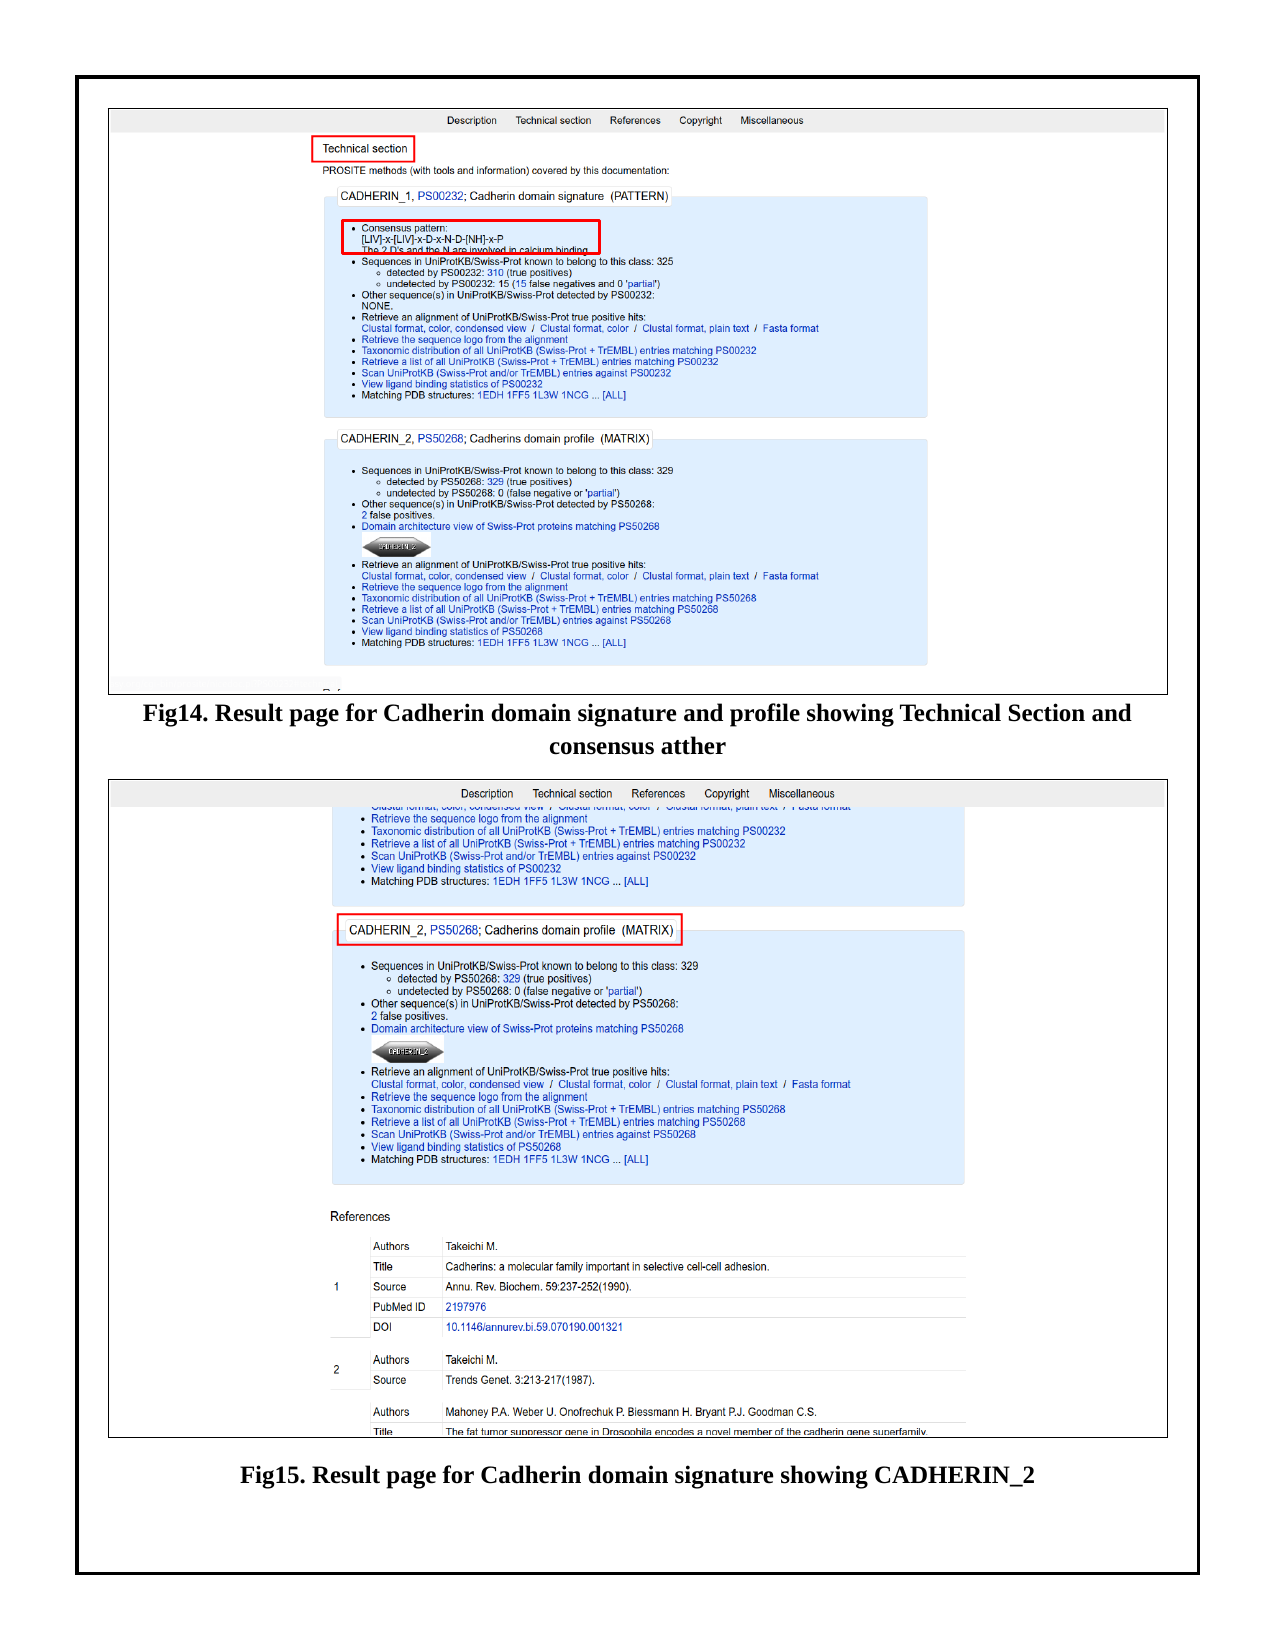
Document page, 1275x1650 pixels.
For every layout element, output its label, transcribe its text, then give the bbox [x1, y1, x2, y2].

text [109, 109, 1167, 694]
text Fig15. Result page for Cadherin domain signature showing CADHERIN_2 [108, 1438, 1167, 1489]
picture [110, 110, 1165, 691]
text Fig14. Result page for Cadherin domain signature and profile showing Technical Section and consensus atther [108, 695, 1167, 760]
picture [110, 781, 1165, 1435]
